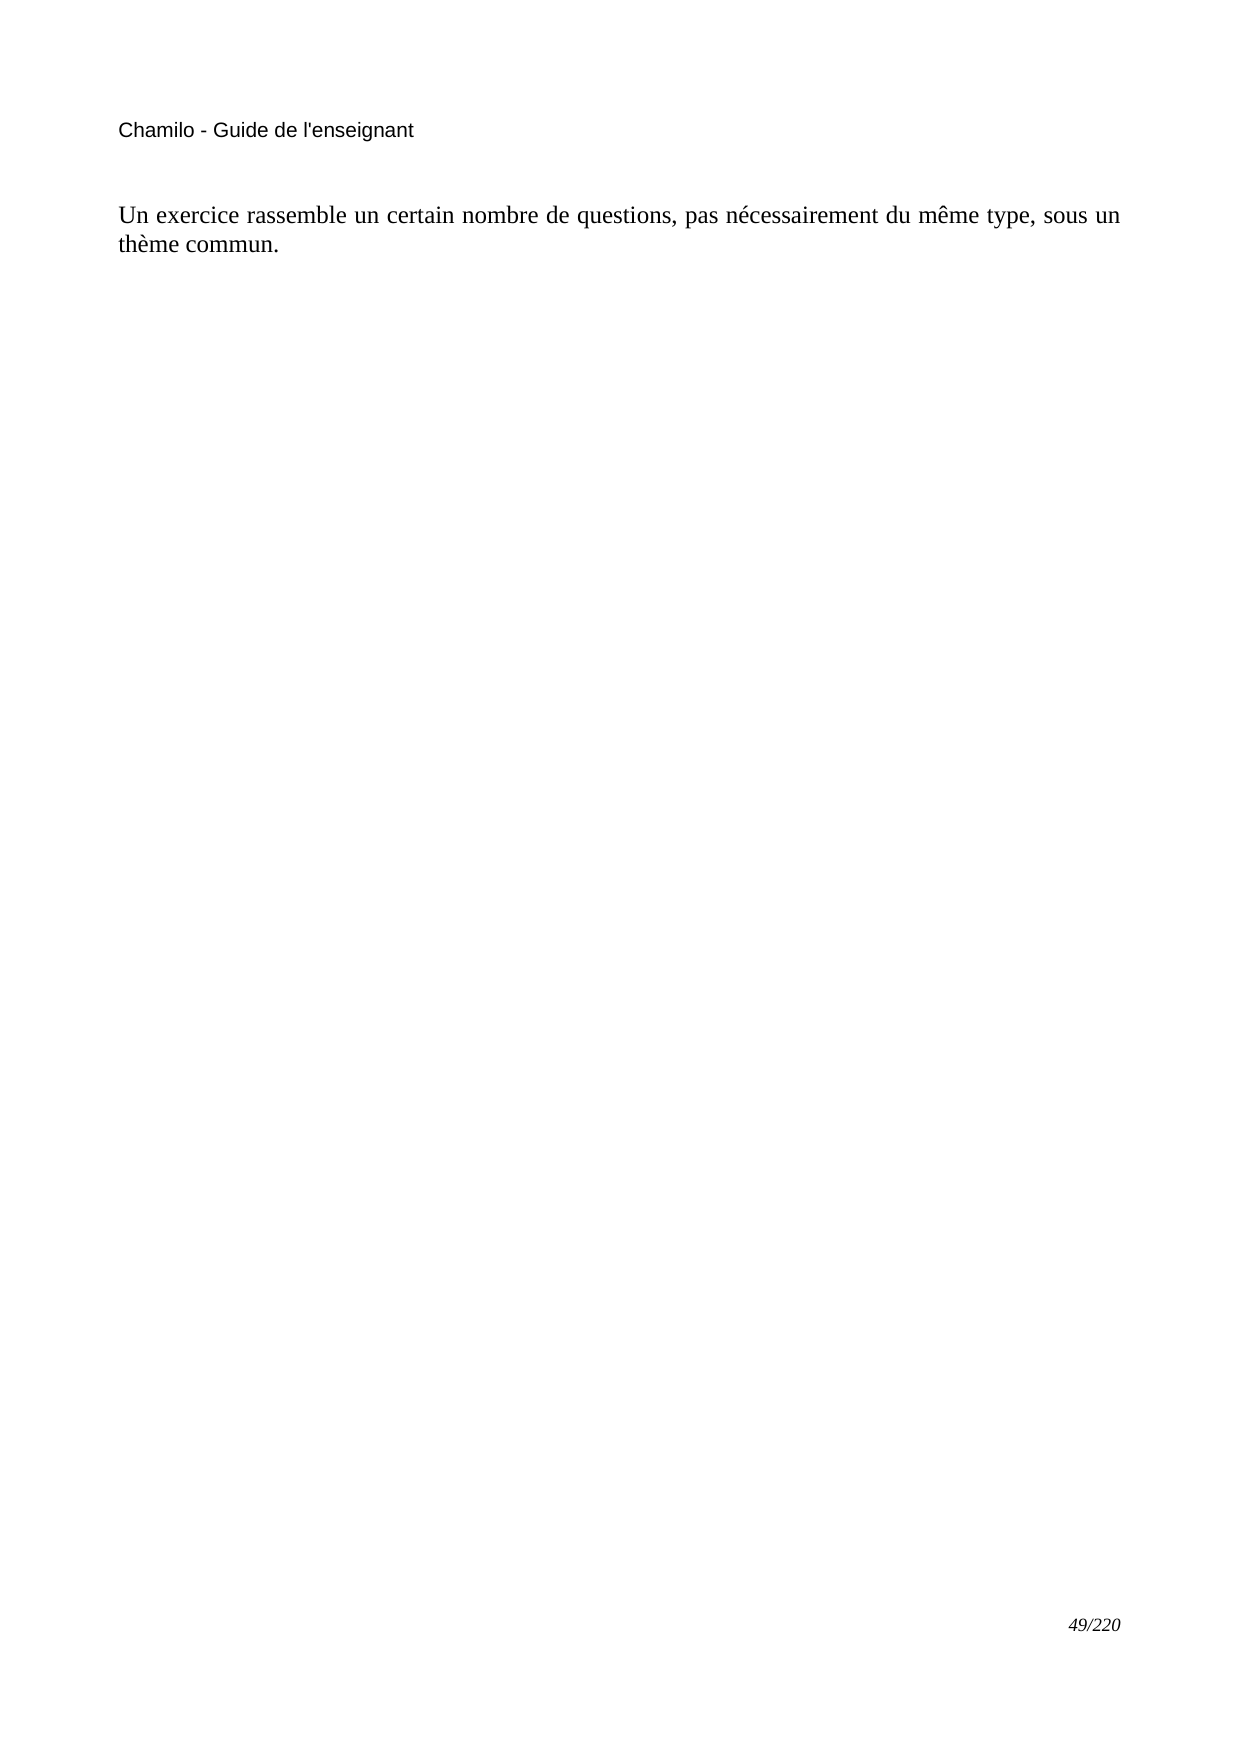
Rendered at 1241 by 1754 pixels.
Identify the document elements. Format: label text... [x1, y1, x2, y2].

text Un exercice rassemble un certain nombre de questions, pas nécessairement du même type, sous un thème commun. [118, 200, 1122, 258]
